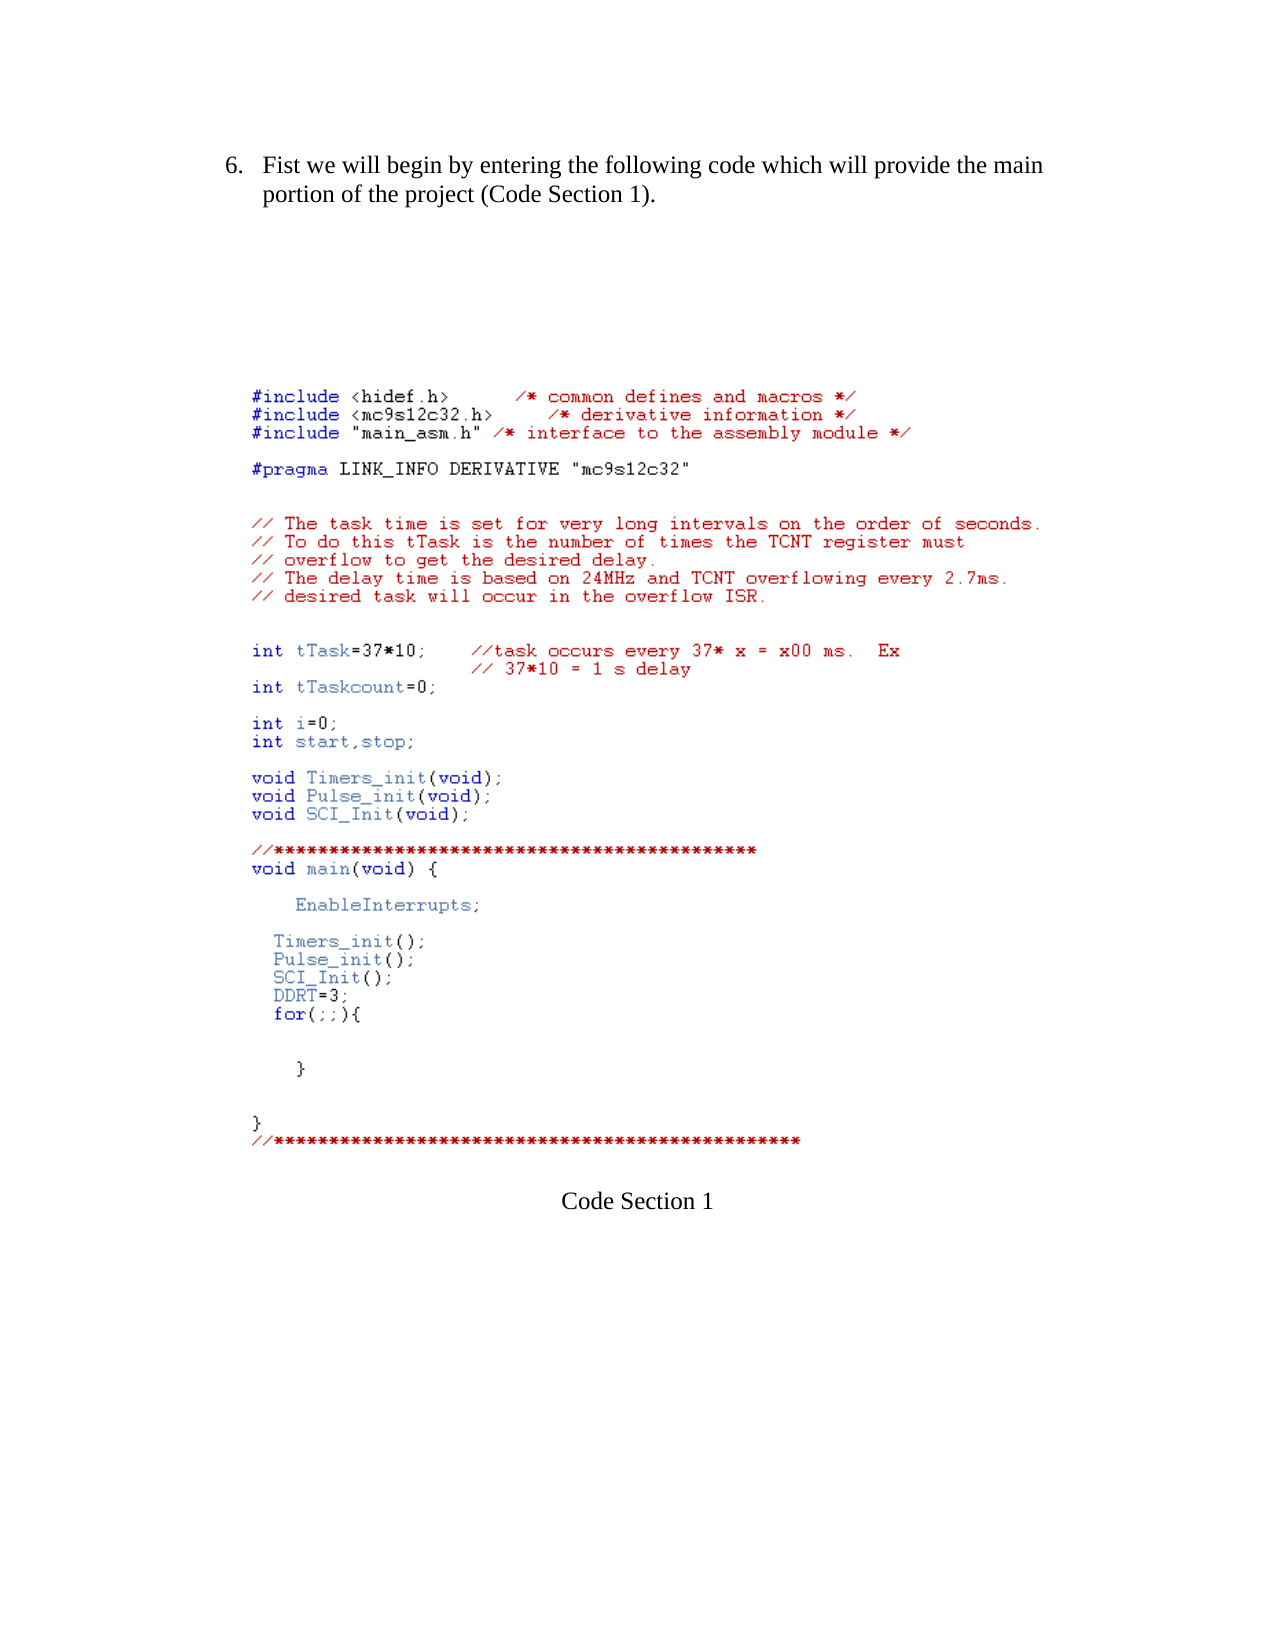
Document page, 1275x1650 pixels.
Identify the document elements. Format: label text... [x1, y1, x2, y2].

text Code Section 1 [187, 1186, 1087, 1215]
picture [240, 387, 1063, 1179]
list Fist we will begin by entering the following code which will provide the main portion of the project (Code Section 1). [225, 150, 1087, 207]
